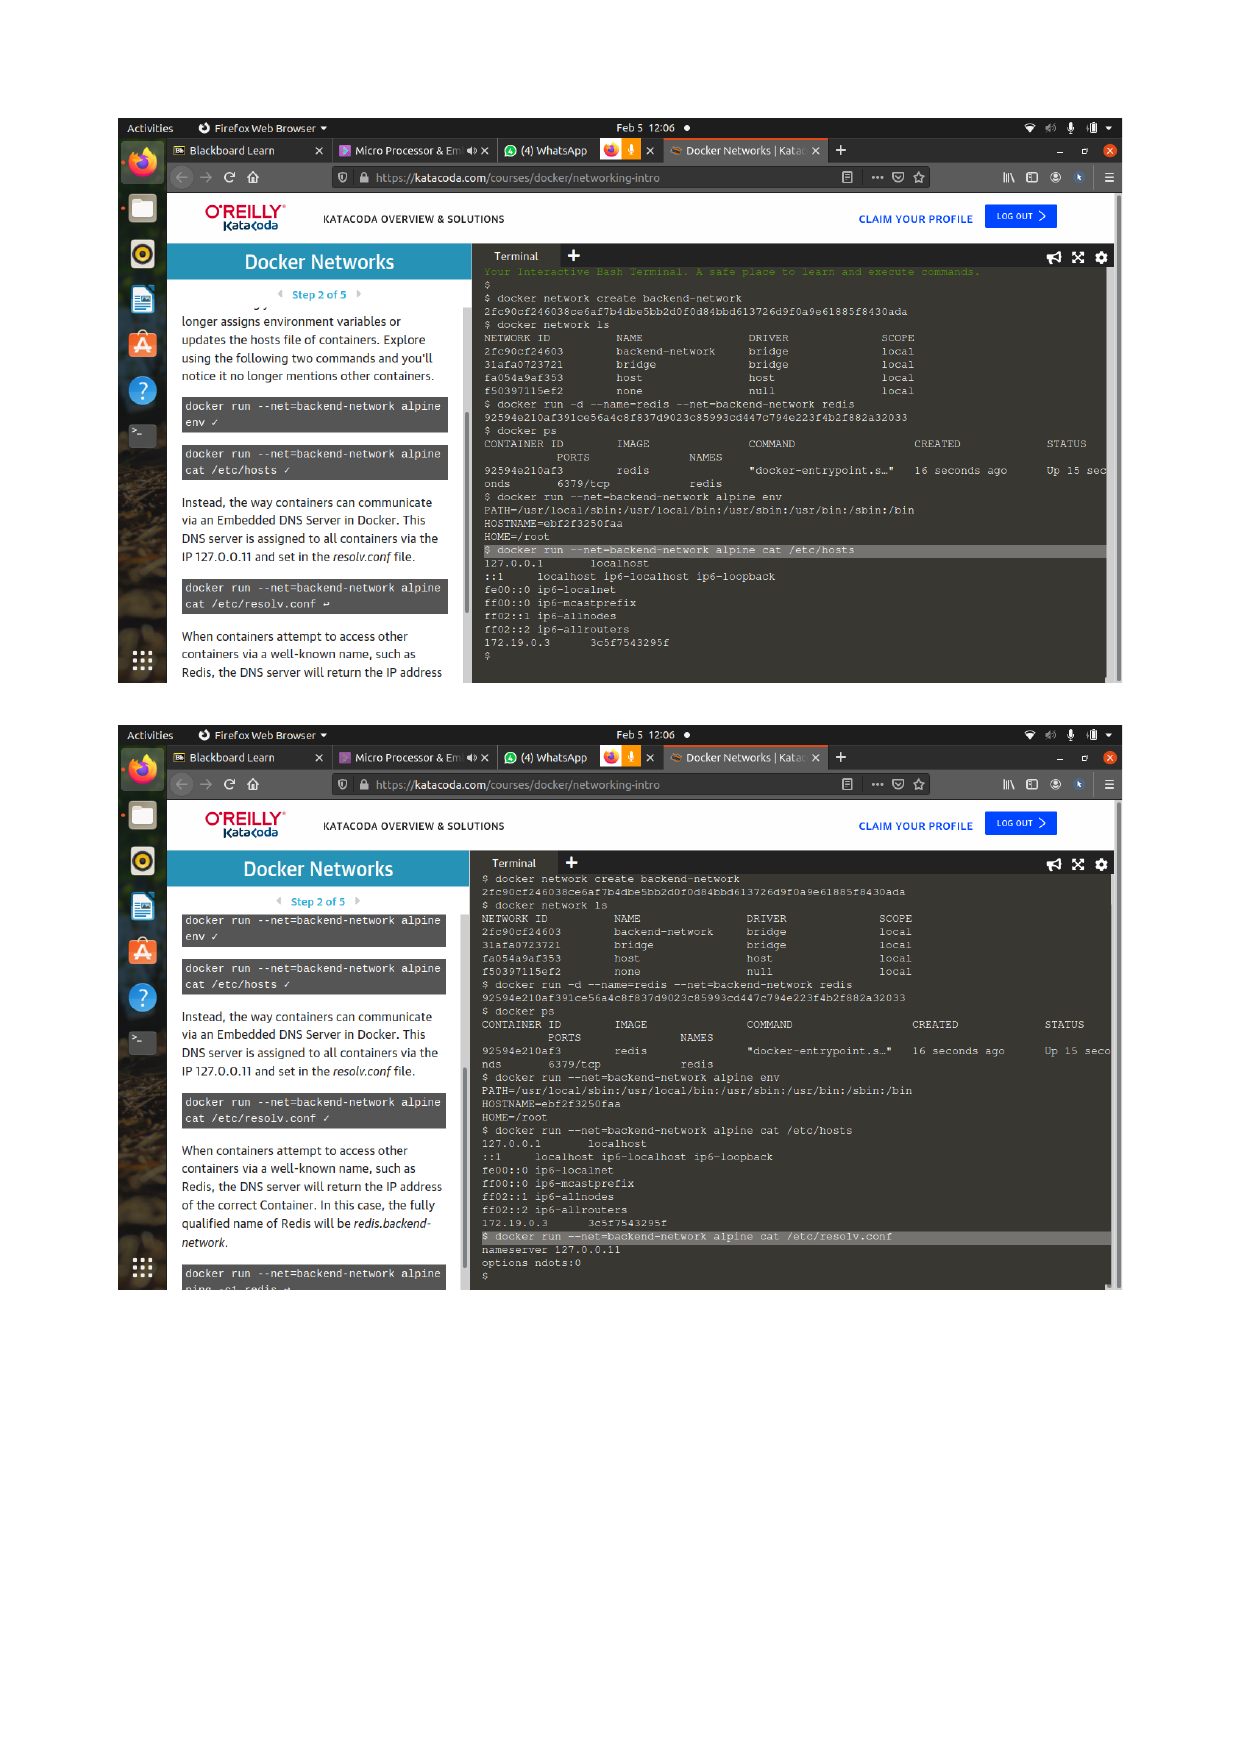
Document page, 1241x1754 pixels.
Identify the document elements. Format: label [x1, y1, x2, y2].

picture [118, 725, 1123, 1290]
picture [118, 118, 1123, 683]
